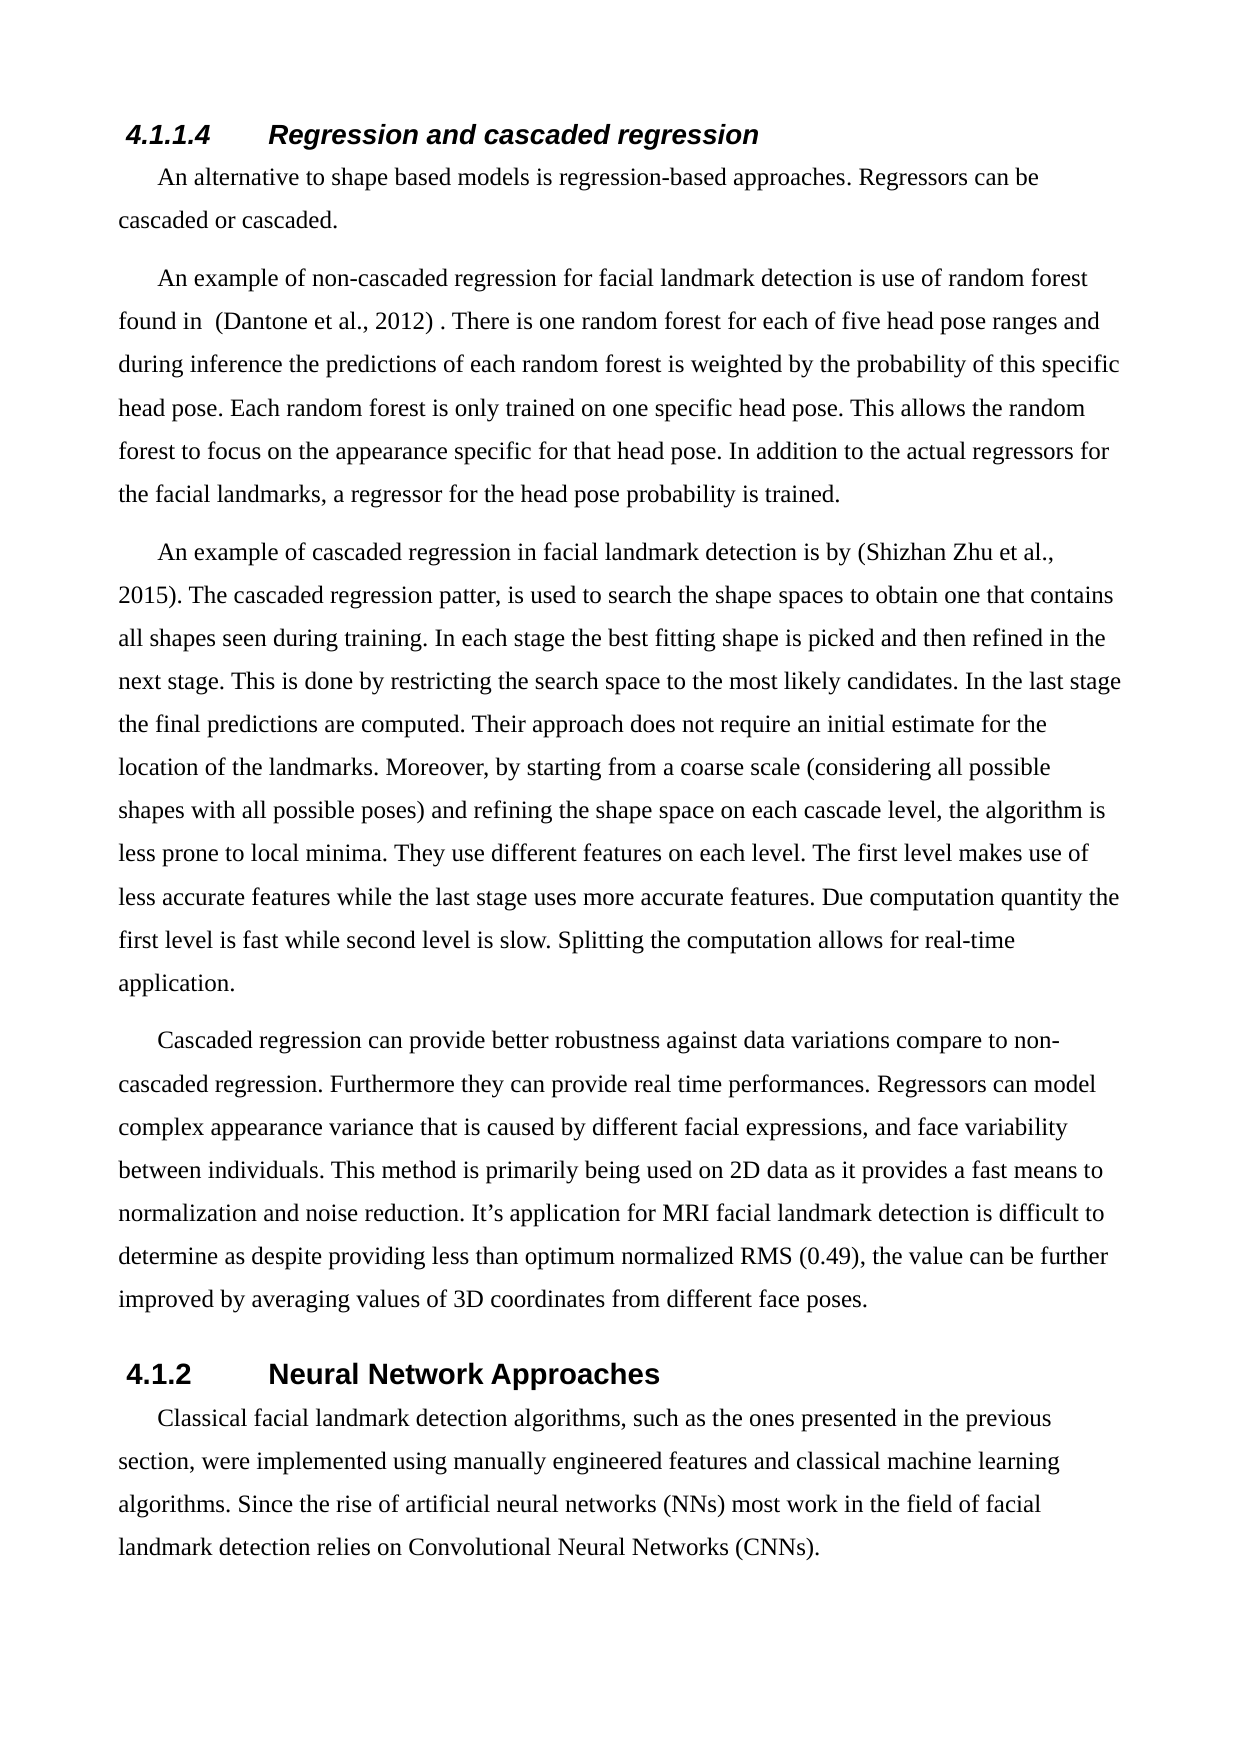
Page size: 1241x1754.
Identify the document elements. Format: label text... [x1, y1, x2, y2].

text Cascaded regression can provide better robustness against data variations compare to non-cascaded regression. Furthermore they can provide real time performances. Regressors can model complex appearance variance that is caused by different facial expressions, and face variability between individuals. This method is primarily being used on 2D data as it provides a fast means to normalization and noise reduction. It’s application for MRI facial landmark detection is difficult to determine as despite providing less than optimum normalized RMS (0.49), the value can be further improved by averaging values of 3D coordinates from different face poses. [118, 1026, 1122, 1313]
text Classical facial landmark detection algorithms, such as the ones presented in the previous section, were implemented using manually engineered features and classical machine learning algorithms. Since the rise of artificial neural networks (NNs) most work in the field of facial landmark detection relies on Convolutional Neural Networks (CNNs). [118, 1403, 1122, 1561]
text An alternative to shape based models is regression-based approaches. Regressors can be cascaded or cascaded. [118, 162, 1122, 234]
subtitle Regression and cascaded regression [118, 118, 1122, 150]
text An example of non-cascaded regression for facial landmark detection is use of random forest found in (Dantone et al., 2012) . There is one random forest for each of five head pose ranges and during inference the predictions of each random forest is weighted by the probability of this specific head pose. Each random forest is only trained on one specific head pose. This allows the random forest to focus on the appearance specific for that head pose. In addition to the actual regressors for the facial landmarks, a regressor for the head pose probability is trained. [118, 263, 1122, 508]
text An example of cascaded regression in facial landmark detection is by (Shizhan Zhu et al., 2015). The cascaded regression patter, is used to search the shape spaces to obtain one that contains all shapes seen during training. In each stage the best fitting shape is picked and then refined in the next stage. This is done by restricting the search space to the most likely candidates. In the last stage the final predictions are computed. Their approach does not require an initial estimate for the location of the landmarks. Moreover, by starting from a coarse scale (considering all possible shapes with all possible poses) and refining the shape space on each cascade level, the algorithm is less prone to local minima. They use different features on each level. The first level makes use of less accurate features while the last stage uses more accurate features. Due computation quantity the first level is fast while second level is slow. Splitting the computation allows for real-time application. [118, 537, 1122, 997]
subtitle Neural Network Approaches [118, 1357, 1122, 1390]
